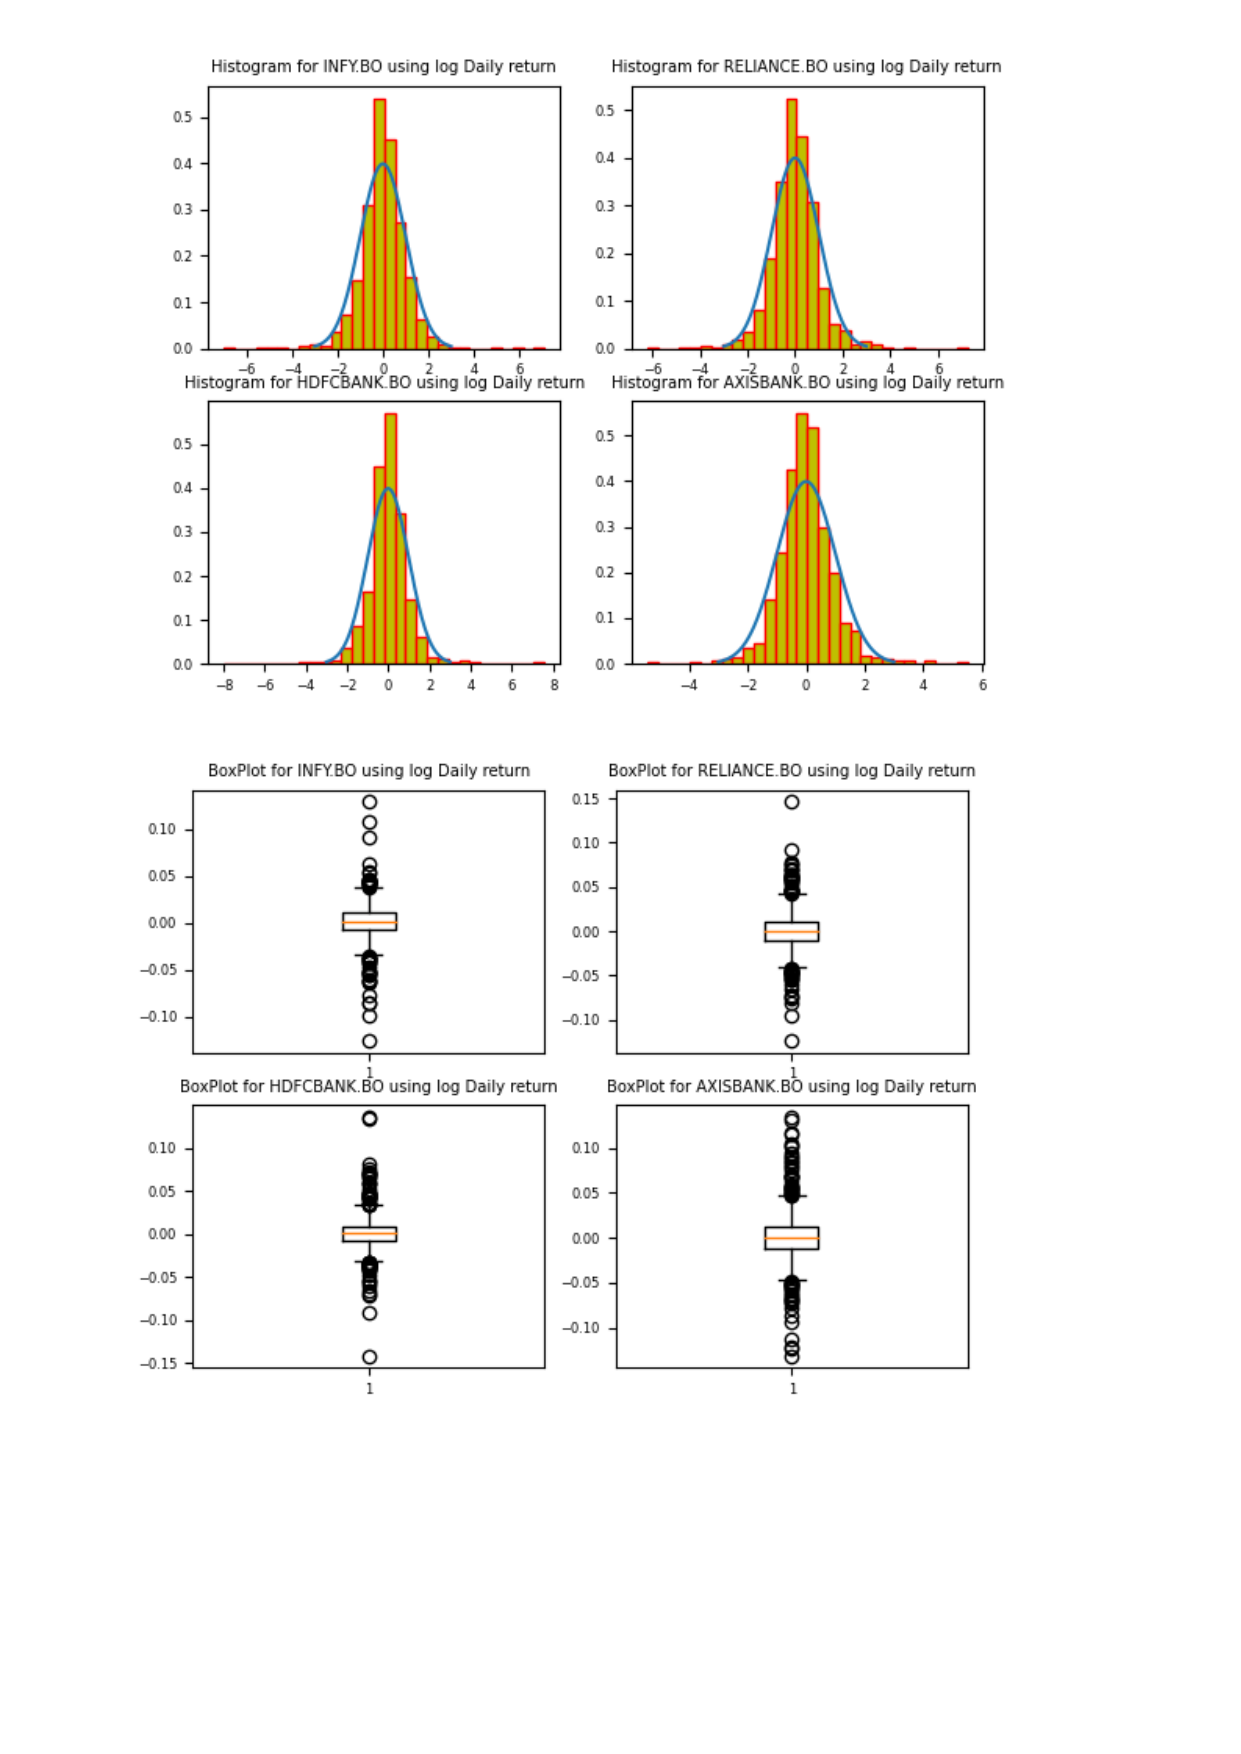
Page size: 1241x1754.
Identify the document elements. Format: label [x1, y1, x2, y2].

picture [130, 750, 1001, 1402]
picture [108, 27, 1023, 717]
